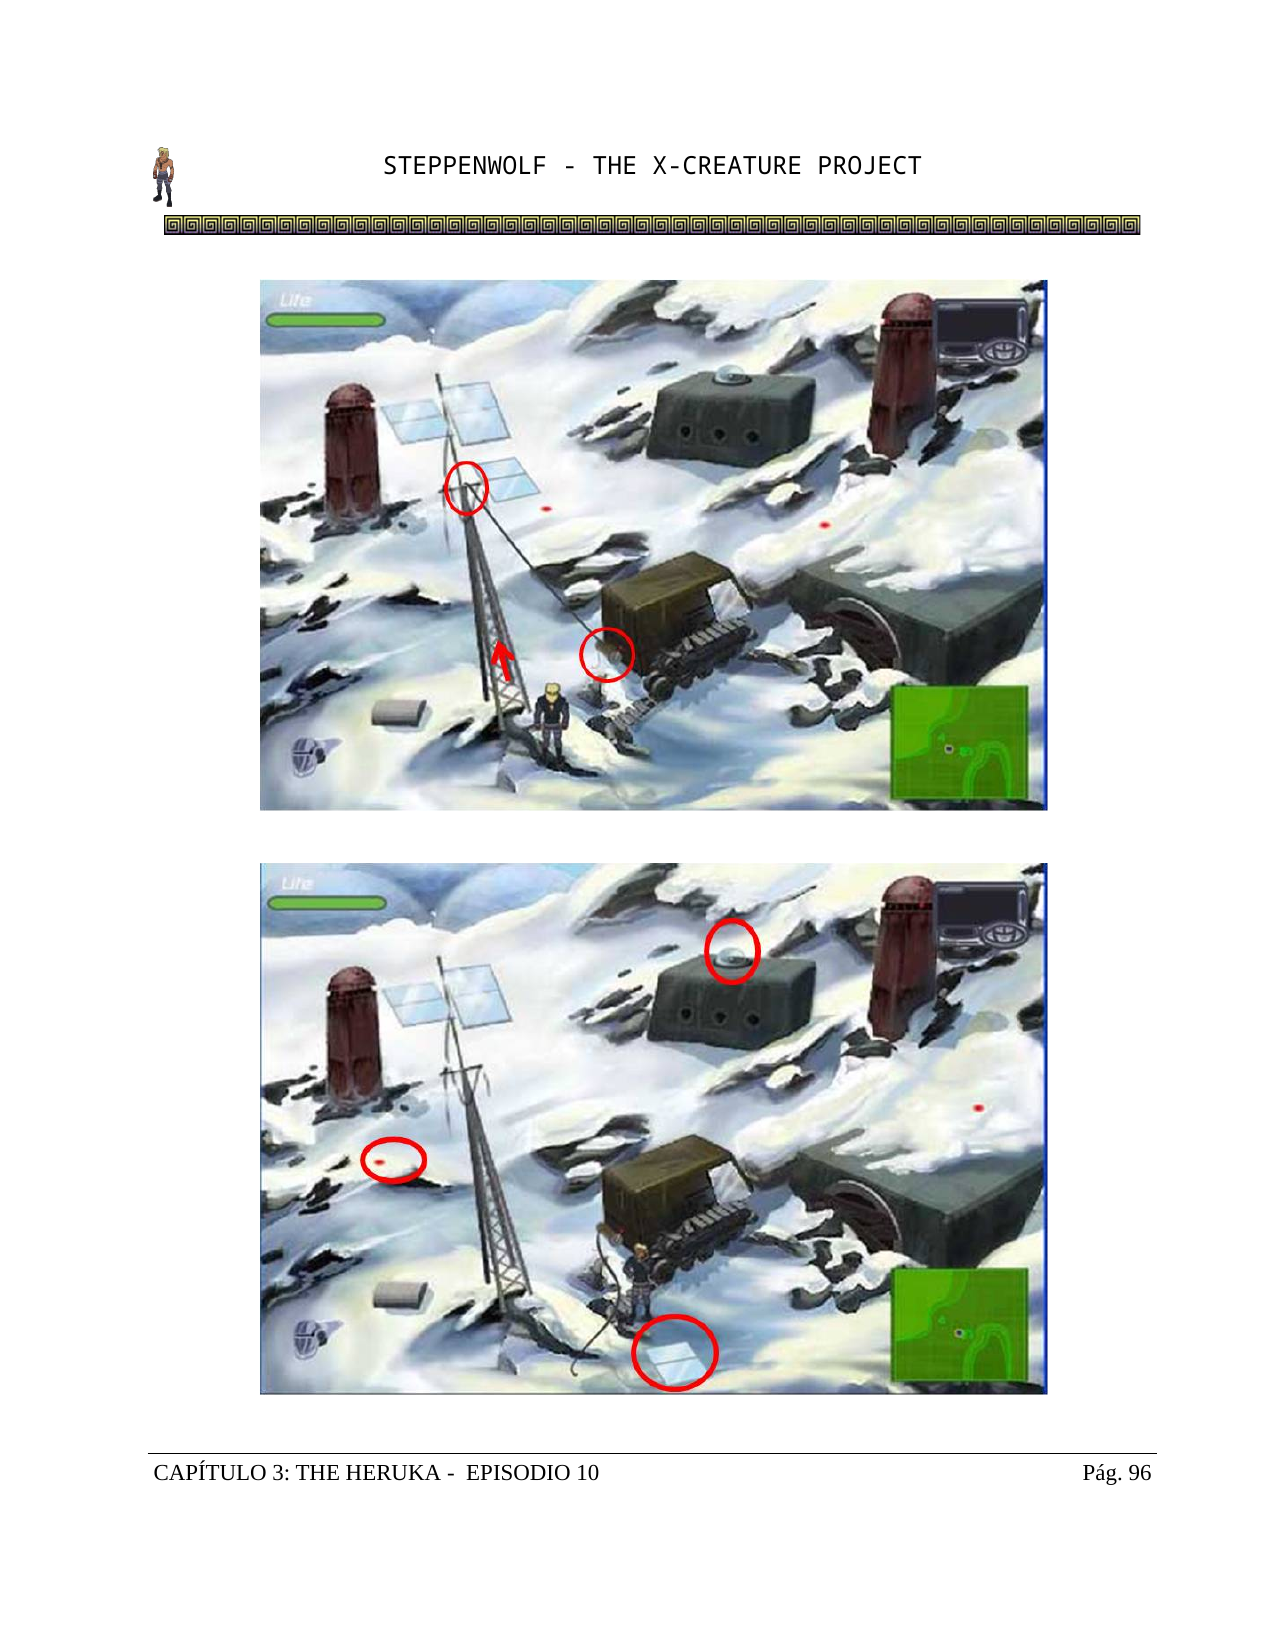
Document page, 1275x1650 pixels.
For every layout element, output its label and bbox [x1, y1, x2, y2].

picture [164, 215, 1141, 235]
picture [147, 147, 181, 207]
picture [259, 863, 1048, 1395]
picture [259, 279, 1048, 811]
